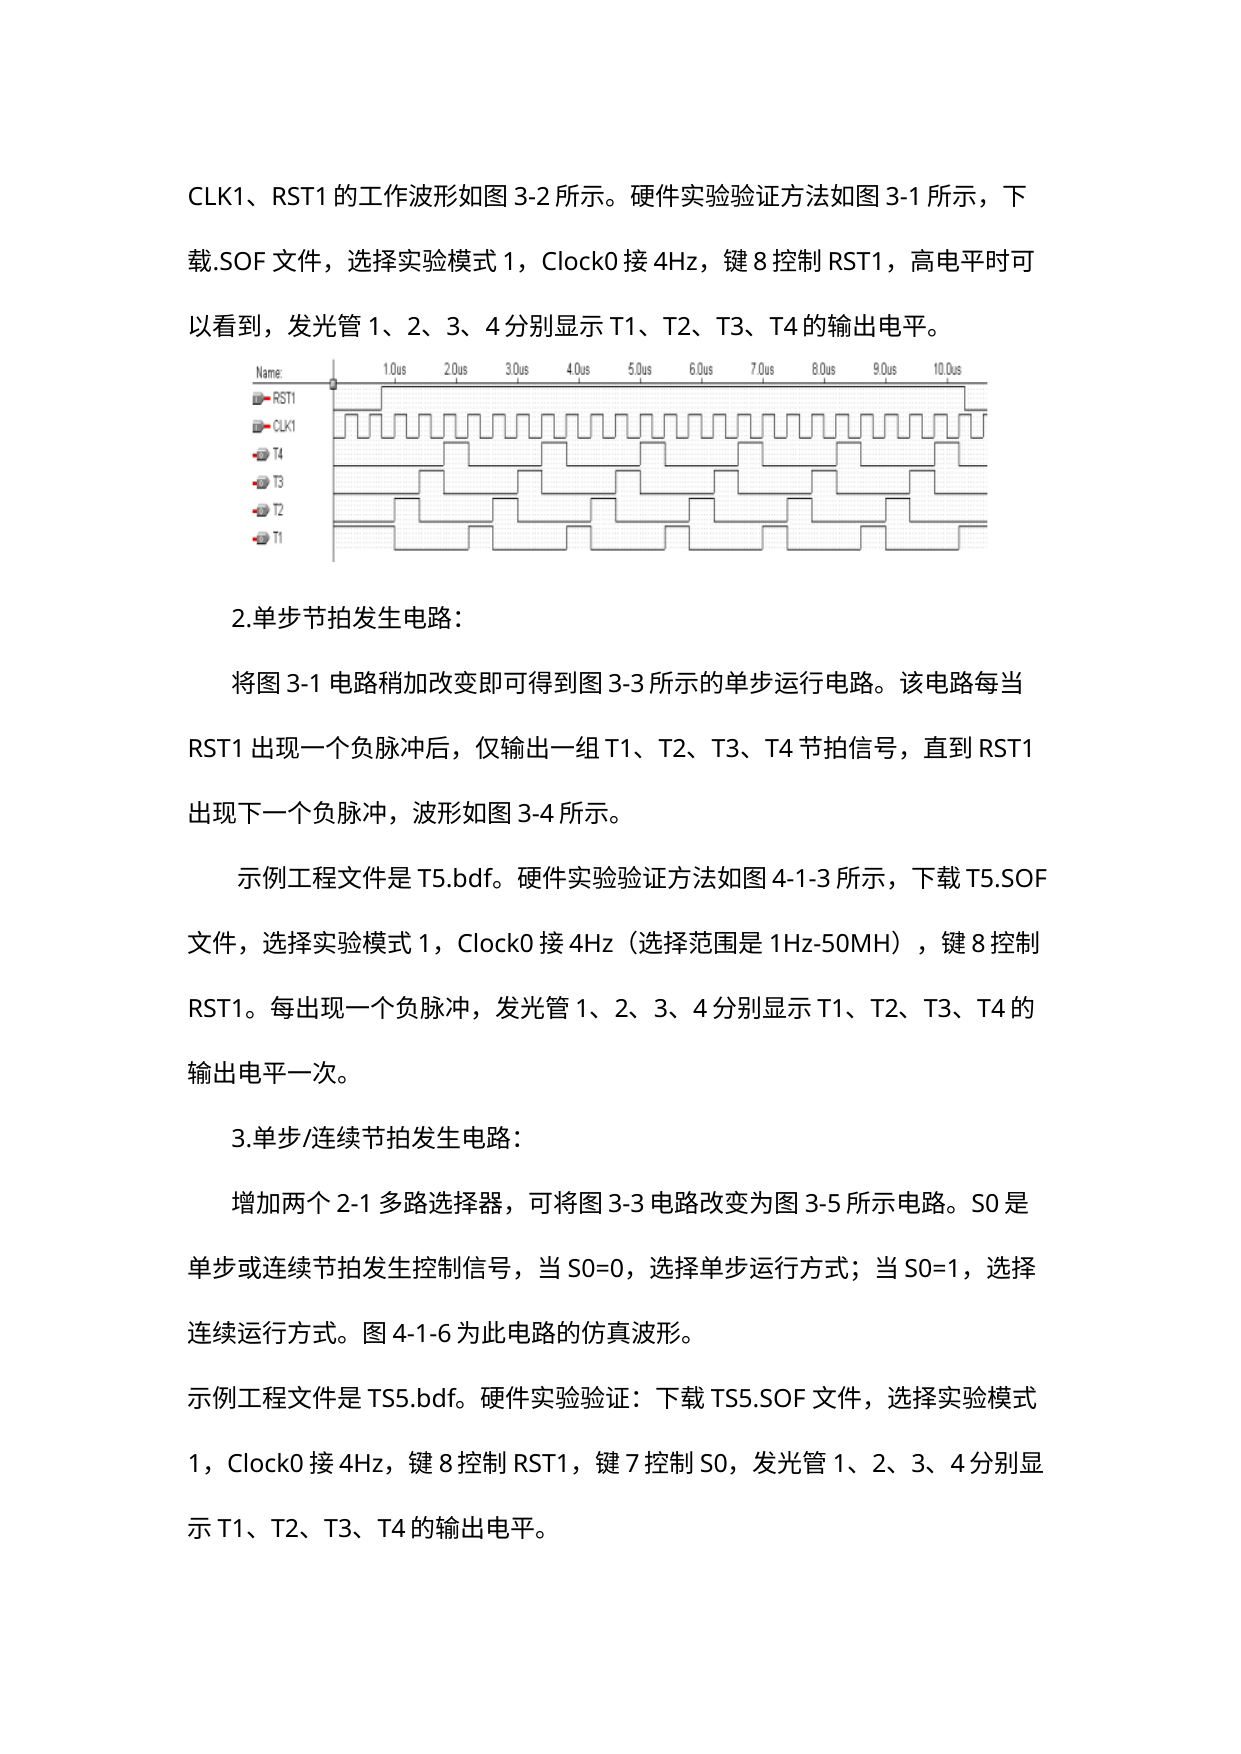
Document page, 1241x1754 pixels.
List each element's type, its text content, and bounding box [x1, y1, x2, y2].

text 3.单步/连续节拍发生电路： [187, 1104, 1053, 1169]
text 示例工程文件是TS5.bdf。硬件实验验证：下载TS5.SOF 文件，选择实验模式1，Clock0接4Hz，键8控制RST1，键7控制S0，发光管1、2、3、4分别显示T1、T2、T3、T4的输出电平。 [187, 1364, 1053, 1559]
text 示例工程文件是T5.bdf。硬件实验验证方法如图4-1-3所示，下载T5.SOF 文件，选择实验模式1，Clock0接4Hz（选择范围是1Hz-50MH），键8控制RST1。每出现一个负脉冲，发光管1、2、3、4分别显示T1、T2、T3、T4的输出电平一次。 [187, 844, 1053, 1104]
picture [252, 357, 988, 562]
text CLK1、RST1的工作波形如图3-2所示。硬件实验验证方法如图3-1所示，下载.SOF 文件，选择实验模式1，Clock0接4Hz，键8控制RST1，高电平时可以看到，发光管1、2、3、4分别显示T1、T2、T3、T4的输出电平。 [187, 162, 1053, 357]
text 增加两个2-1多路选择器，可将图3-3电路改变为图3-5所示电路。S0是单步或连续节拍发生控制信号，当S0=0，选择单步运行方式；当S0=1，选择连续运行方式。图4-1-6为此电路的仿真波形。 [187, 1169, 1053, 1364]
text 2.单步节拍发生电路： [187, 357, 1053, 649]
text 将图3-1电路稍加改变即可得到图3-3所示的单步运行电路。该电路每当RST1出现一个负脉冲后，仅输出一组T1、T2、T3、T4节拍信号，直到RST1出现下一个负脉冲，波形如图3-4所示。 [187, 649, 1053, 844]
